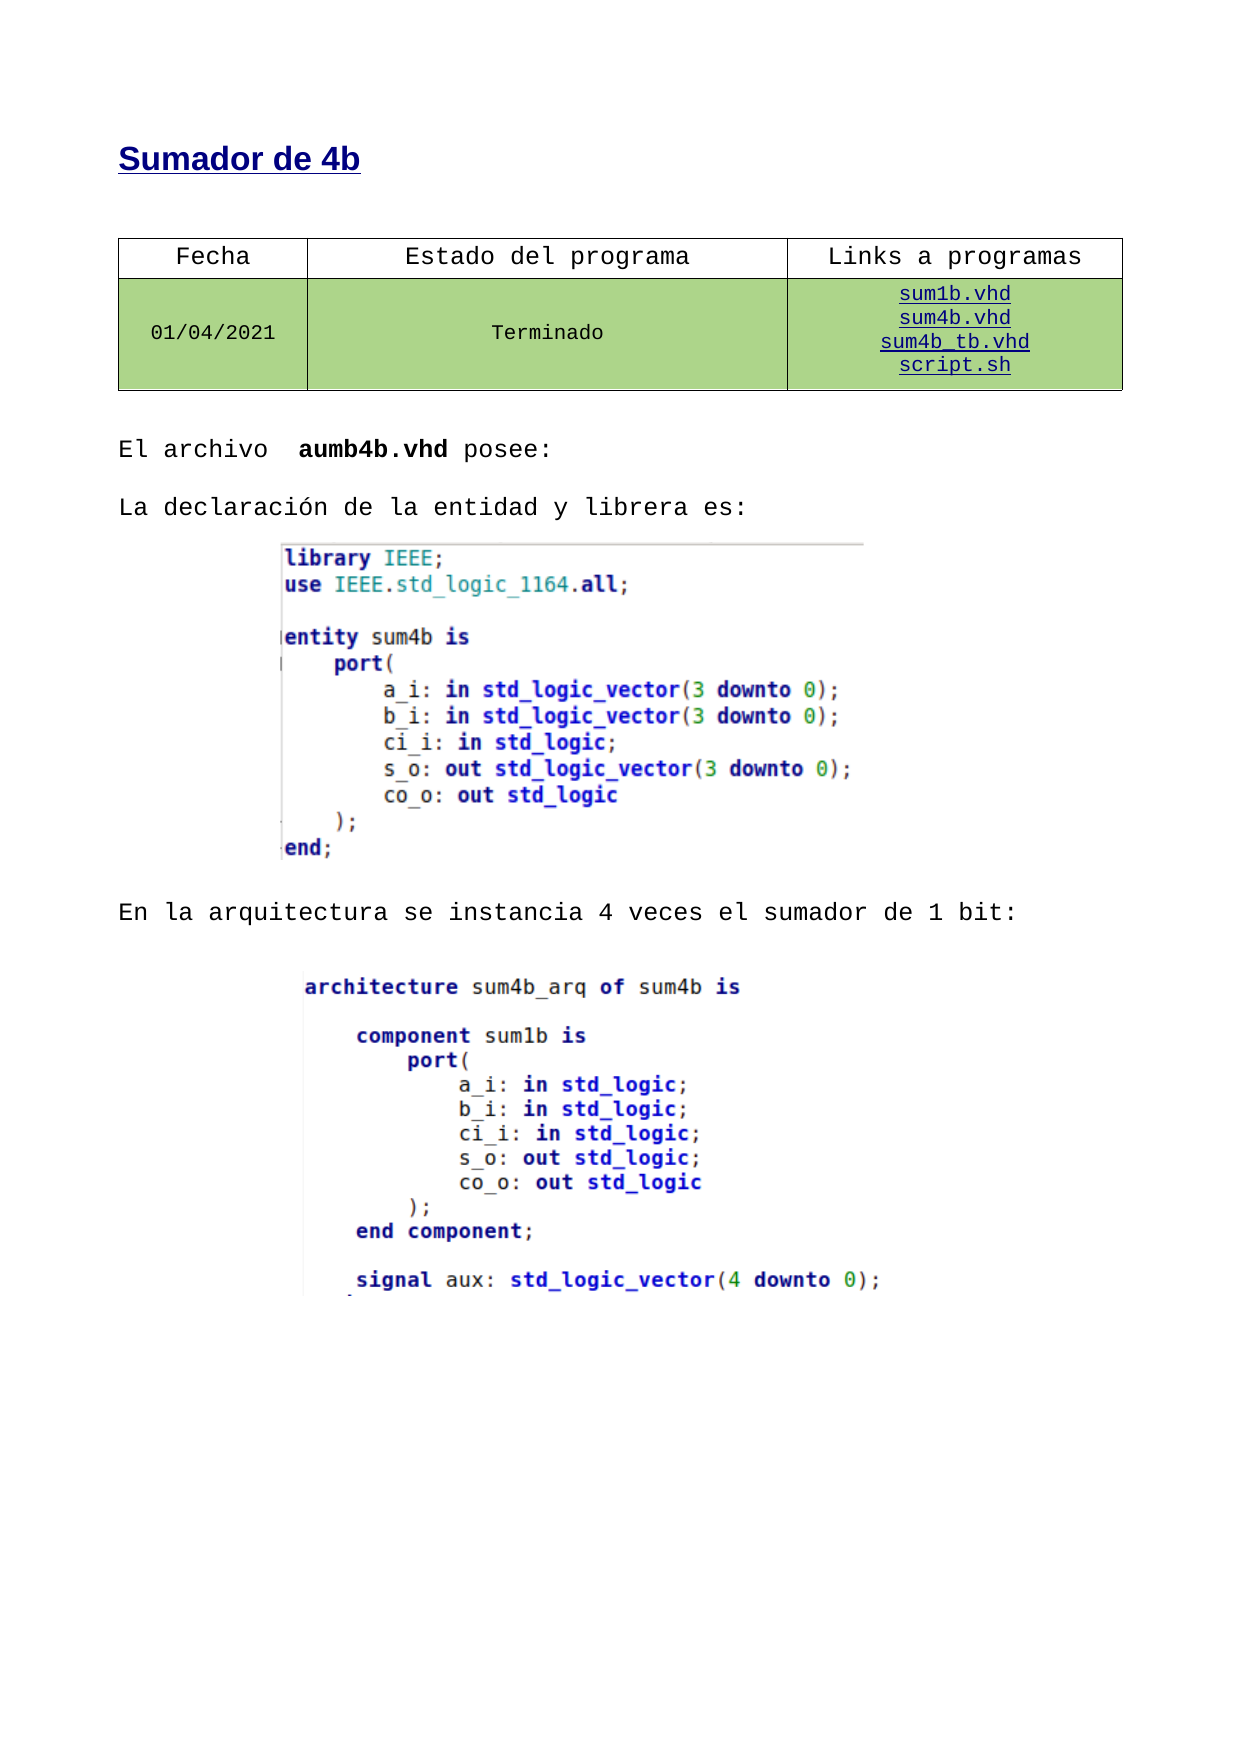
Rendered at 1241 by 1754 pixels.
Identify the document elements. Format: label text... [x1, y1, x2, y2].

text En la arquitectura se instancia 4 veces el sumador de 1 bit: [118, 899, 1122, 927]
picture [302, 971, 885, 1296]
table_cell 01/04/2021 [119, 279, 307, 389]
text El archivo aumb4b.vhd posee: [118, 437, 1122, 465]
table_header Estado del programa [308, 239, 787, 278]
picture [280, 542, 864, 860]
table_header Fecha [119, 239, 307, 278]
table_cell sum1b.vhd sum4b.vhd sum4b_tb.vhd script.sh [788, 279, 1122, 389]
table_cell Terminado [308, 279, 787, 389]
text La declaración de la entidad y librera es: [118, 494, 1122, 523]
subtitle Sumador de 4b [118, 139, 1122, 178]
table_header Links a programas [788, 239, 1122, 278]
